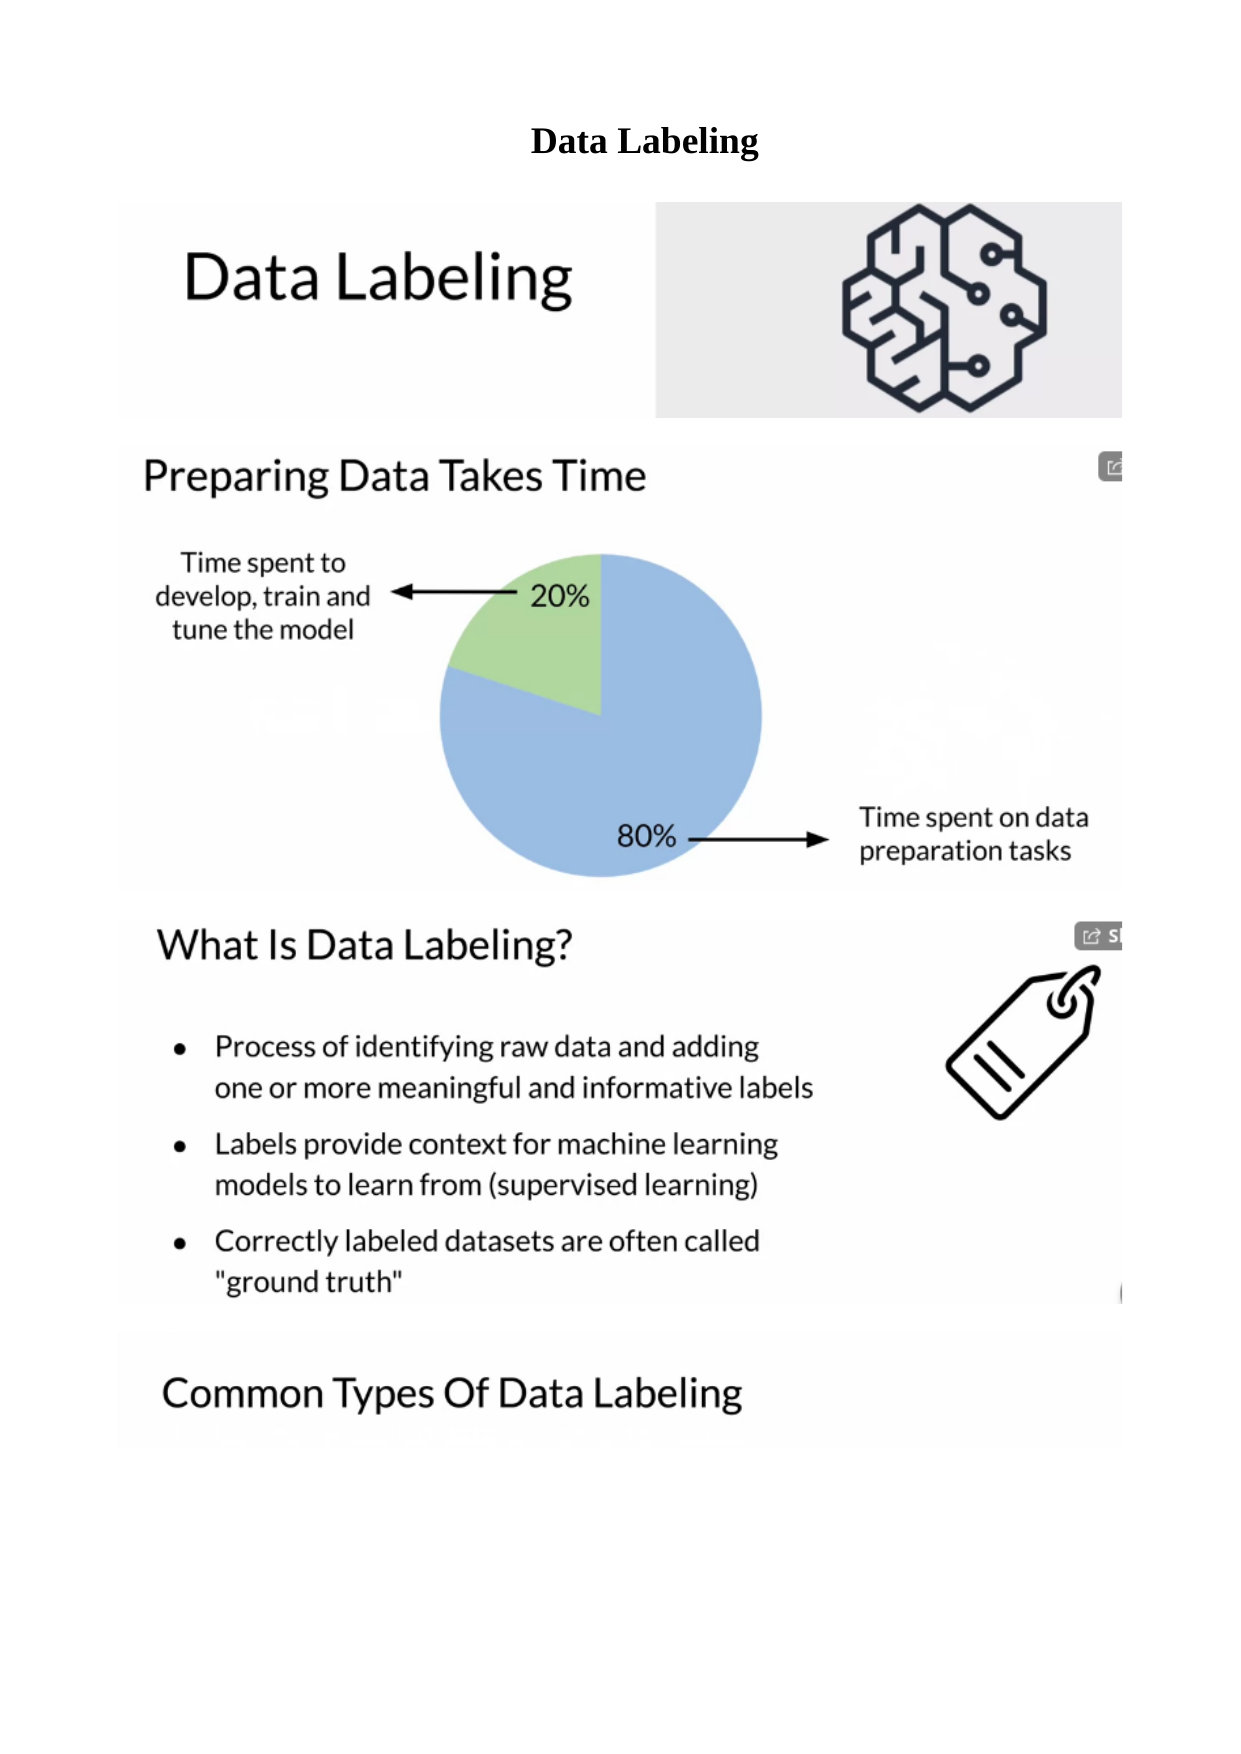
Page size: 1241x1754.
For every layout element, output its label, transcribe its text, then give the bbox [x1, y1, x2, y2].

picture [118, 919, 1123, 1304]
picture [118, 1332, 1123, 1447]
picture [118, 202, 1123, 418]
subtitle Data Labeling [118, 118, 1122, 161]
picture [118, 446, 1123, 891]
